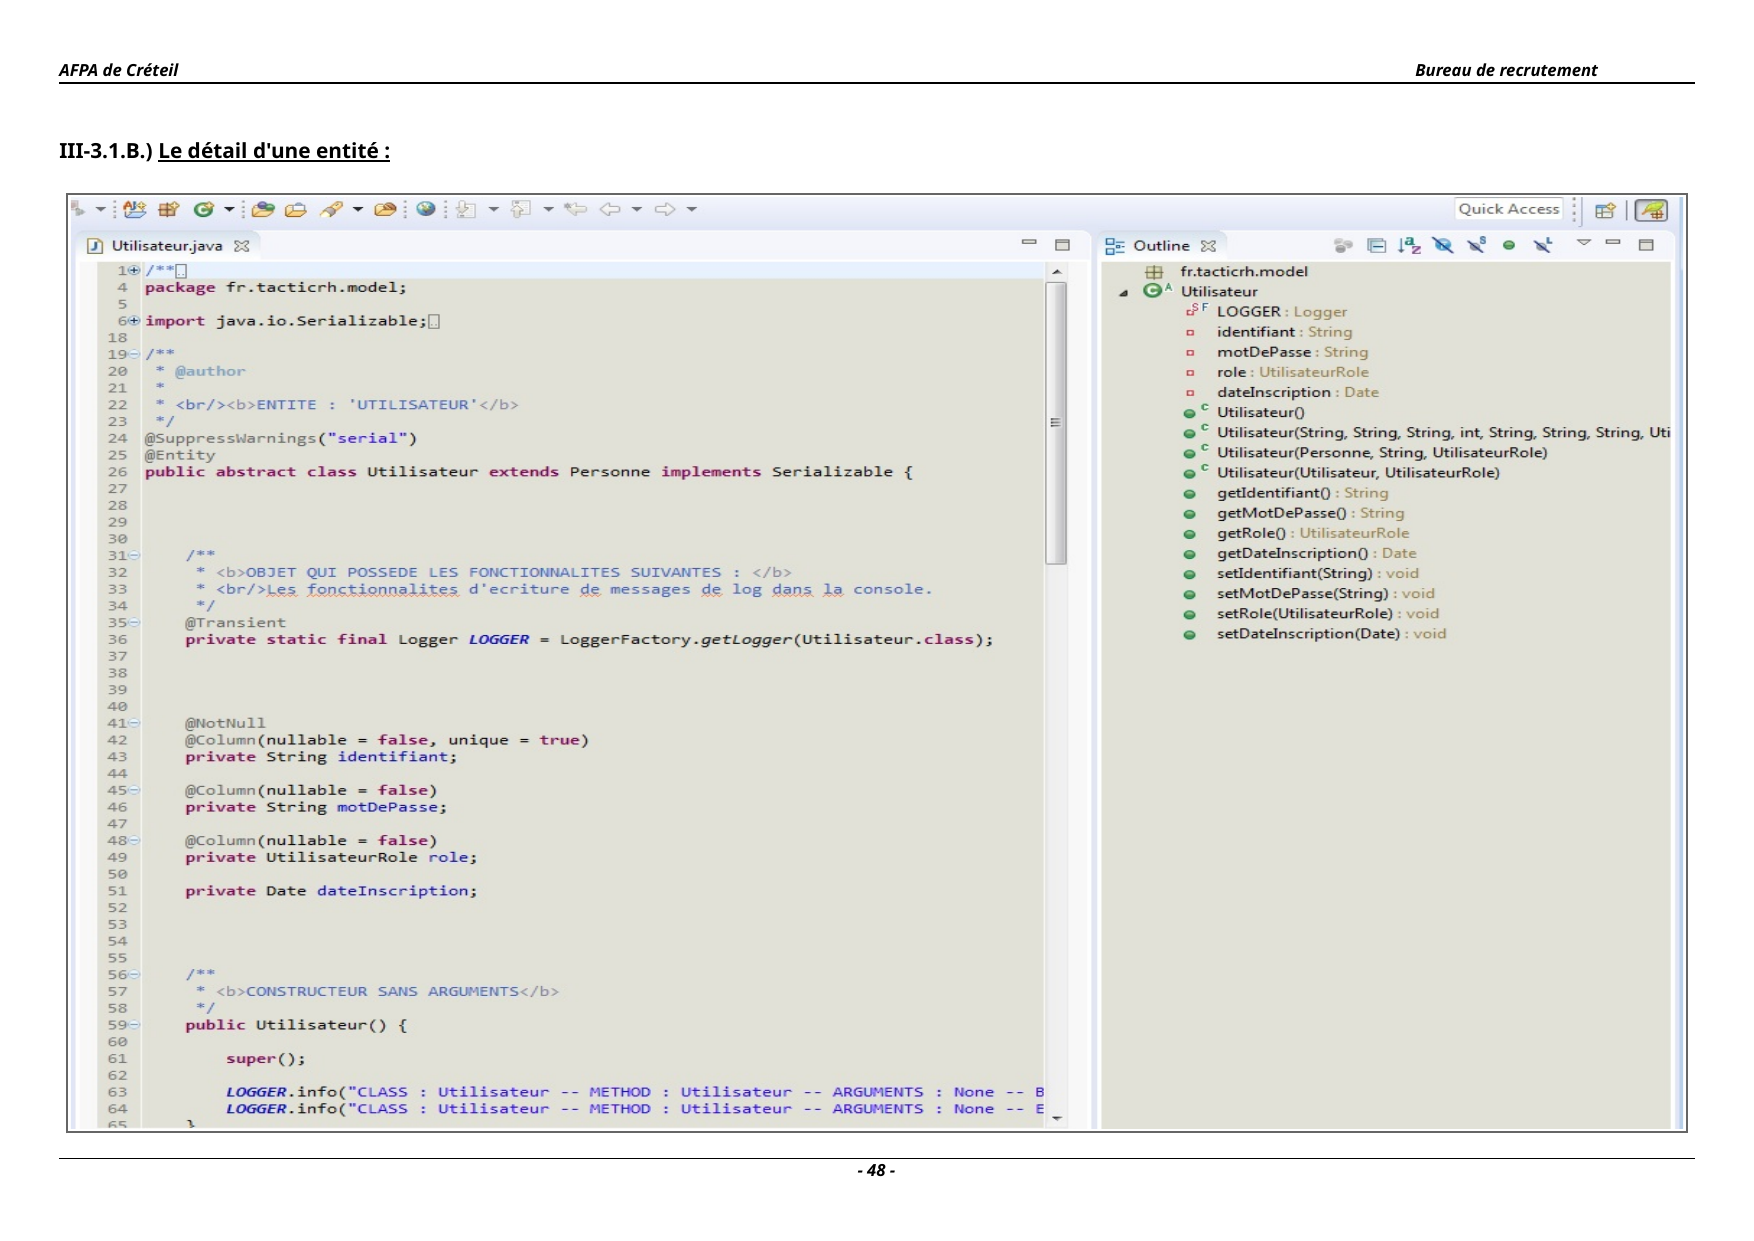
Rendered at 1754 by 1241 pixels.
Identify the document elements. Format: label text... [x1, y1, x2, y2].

picture [70, 197, 1684, 1129]
text III-3.1.B.) Le détail d'une entité : [59, 136, 1695, 164]
